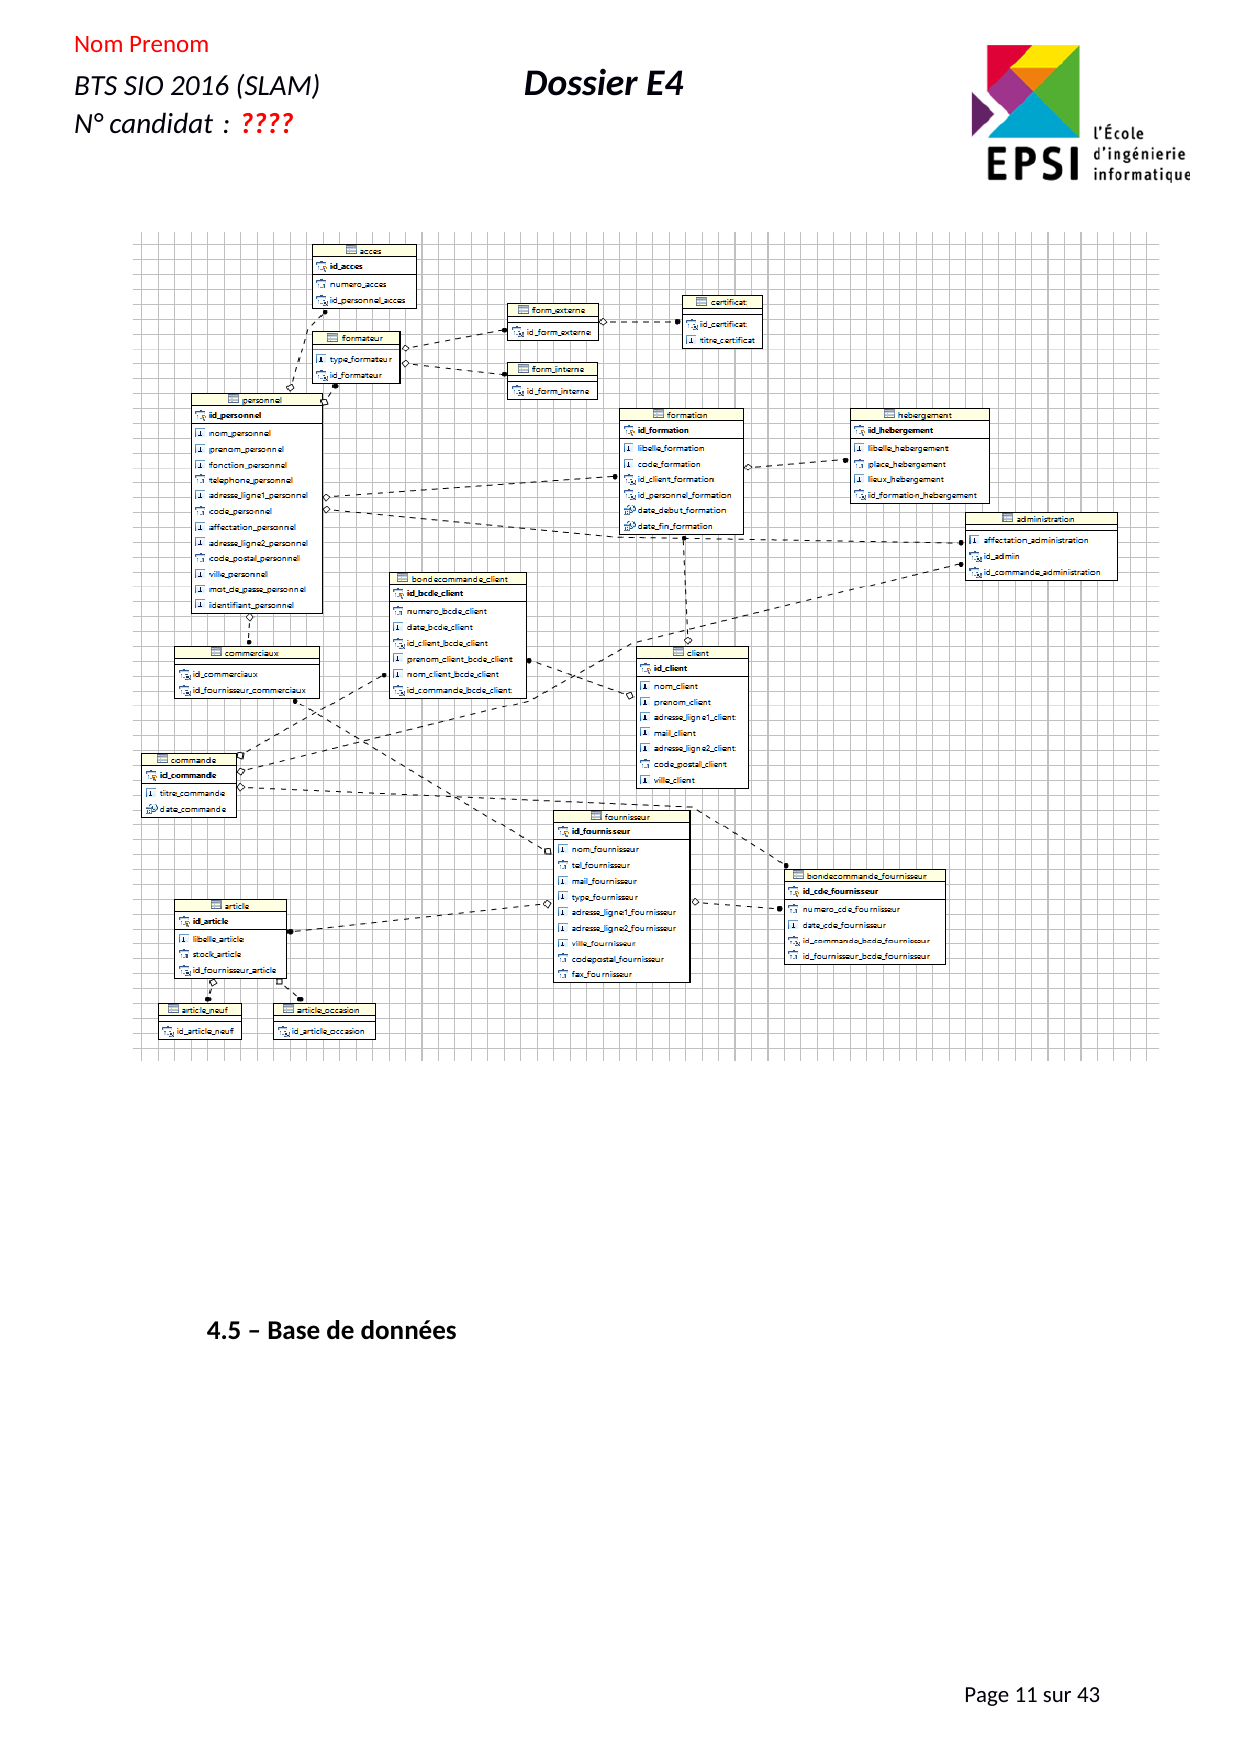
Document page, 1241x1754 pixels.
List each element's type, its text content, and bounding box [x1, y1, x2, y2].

subtitle 4.5 – Base de données [133, 1313, 1122, 1346]
